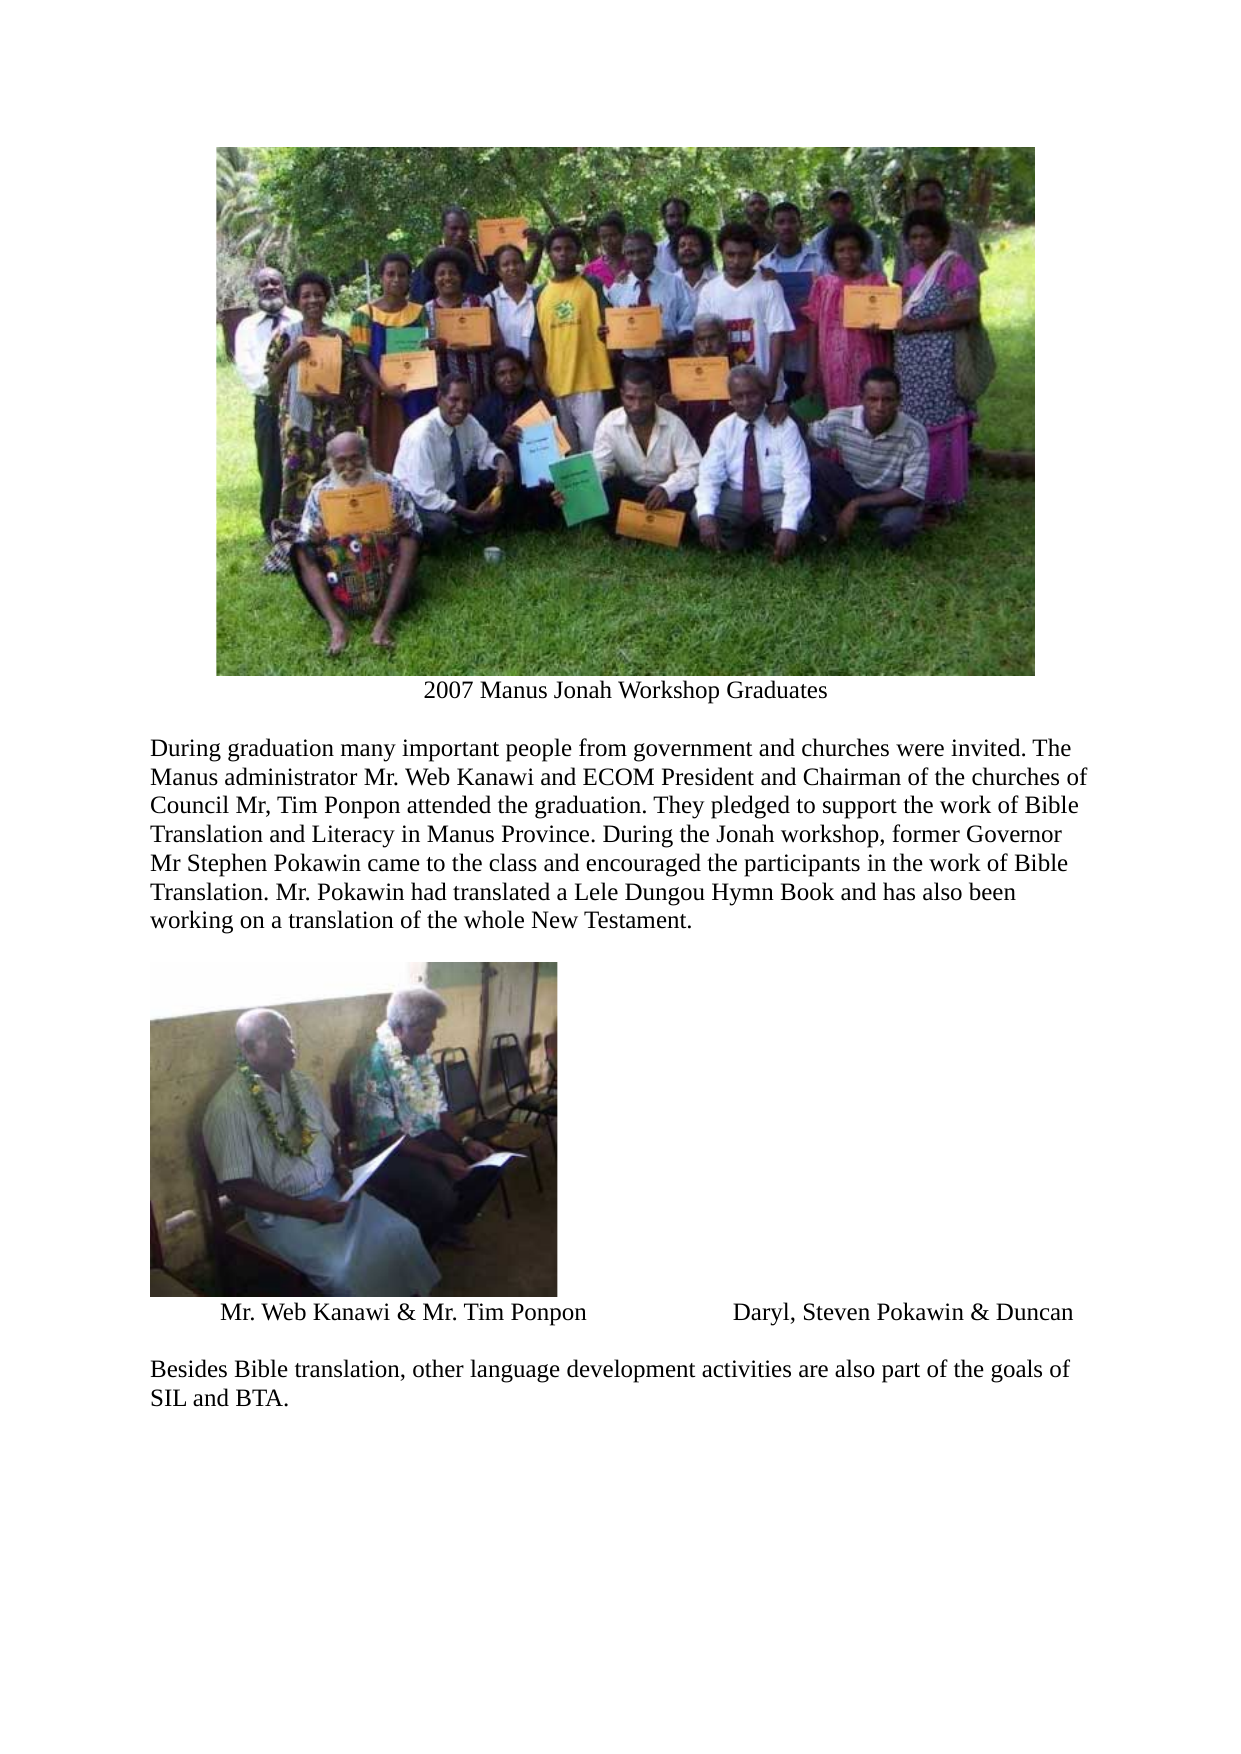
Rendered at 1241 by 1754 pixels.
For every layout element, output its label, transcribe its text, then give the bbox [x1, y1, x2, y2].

table_cell Daryl, Steven Pokawin & Duncan [669, 1297, 1144, 1326]
table_header [1035, 147, 1113, 675]
table_cell 2007 Manus Jonah Workshop Graduates [138, 675, 1113, 704]
table_cell Mr. Web Kanawi & Mr. Tim Ponpon [138, 1297, 669, 1326]
picture [216, 147, 1035, 676]
table_header [138, 147, 216, 675]
table_header [669, 963, 1144, 1297]
text Besides Bible translation, other language development activities are also part of the goals of SIL and BTA. [150, 1354, 1090, 1412]
table_header [138, 963, 150, 1297]
picture [150, 962, 558, 1297]
table_header [558, 963, 669, 1297]
text During graduation many important people from government and churches were invited. The Manus administrator Mr. Web Kanawi and ECOM President and Chairman of the churches of Council Mr, Tim Ponpon attended the graduation. They pledged to support the work of Bible Translation and Literacy in Manus Province. During the Jonah workshop, former Governor Mr Stephen Pokawin came to the class and encouraged the participants in the work of Bible Translation. Mr. Pokawin had translated a Lele Dungou Hymn Book and has also been working on a translation of the whole New Testament. [150, 733, 1090, 934]
